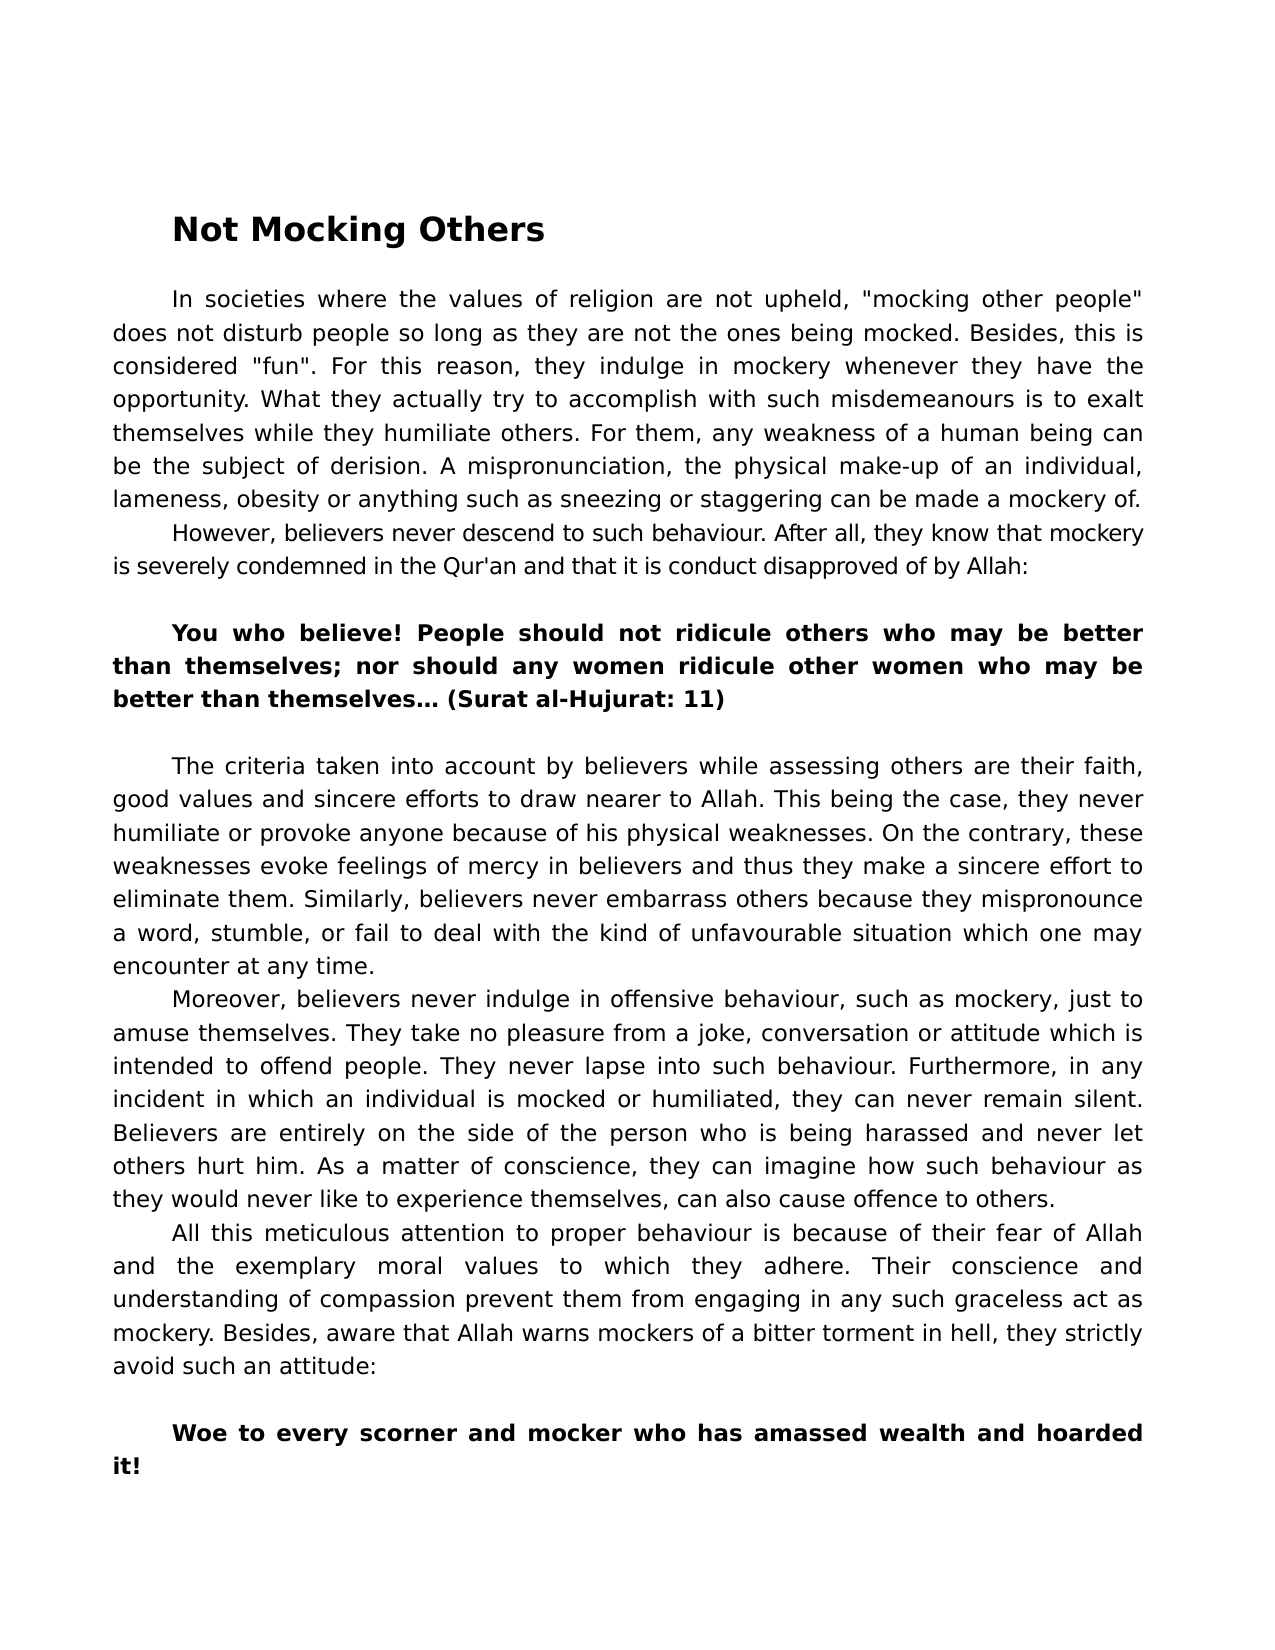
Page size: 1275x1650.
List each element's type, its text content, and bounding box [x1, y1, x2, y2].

text Woe to every scorner and mocker who has amassed wealth and hoarded it! [112, 1414, 1145, 1481]
text In societies where the values of religion are not upheld, "mocking other people" does not disturb people so long as they are not the ones being mocked. Besides, this is considered "fun". For this reason, they indulge in mockery whenever they have the opportunity. What they actually try to accomplish with such misdemeanours is to exalt themselves while they humiliate others. For them, any weakness of a human being can be the subject of derision. A mispronunciation, the physical make-up of an individual, lameness, obesity or anything such as sneezing or staggering can be made a mockery of. [112, 281, 1145, 514]
text However, believers never descend to such behaviour. After all, they know that mockery is severely condemned in the Qur'an and that it is conduct disapproved of by Allah: [112, 514, 1145, 581]
text All this meticulous attention to proper behaviour is because of their fear of Allah and the exemplary moral values to which they adhere. Their conscience and understanding of compassion prevent them from engaging in any such graceless act as mockery. Besides, aware that Allah warns mockers of a bitter torment in hell, they strictly avoid such an attitude: [112, 1214, 1145, 1381]
text Moreover, believers never indulge in offensive behaviour, such as mockery, just to amuse themselves. They take no pleasure from a joke, conversation or attitude which is intended to offend people. They never lapse into such behaviour. Furthermore, in any incident in which an individual is mocked or humiliated, they can never remain silent. Believers are entirely on the side of the person who is being harassed and never let others hurt him. As a matter of conscience, they can imagine how such behaviour as they would never like to experience themselves, can also cause offence to others. [112, 981, 1145, 1214]
text You who believe! People should not ridicule others who may be better than themselves; nor should any women ridicule other women who may be better than themselves… (Surat al-Hujurat: 11) [112, 614, 1145, 714]
text The criteria taken into account by believers while assessing others are their faith, good values and sincere efforts to draw nearer to Allah. This being the case, they never humiliate or provoke anyone because of his physical weaknesses. On the contrary, these weaknesses evoke feelings of mercy in believers and thus they make a sincere effort to eliminate them. Similarly, believers never embarrass others because they mispronounce a word, stumble, or fail to deal with the kind of unfavourable situation which one may encounter at any time. [112, 748, 1145, 981]
text Not Mocking Others [112, 214, 1145, 248]
